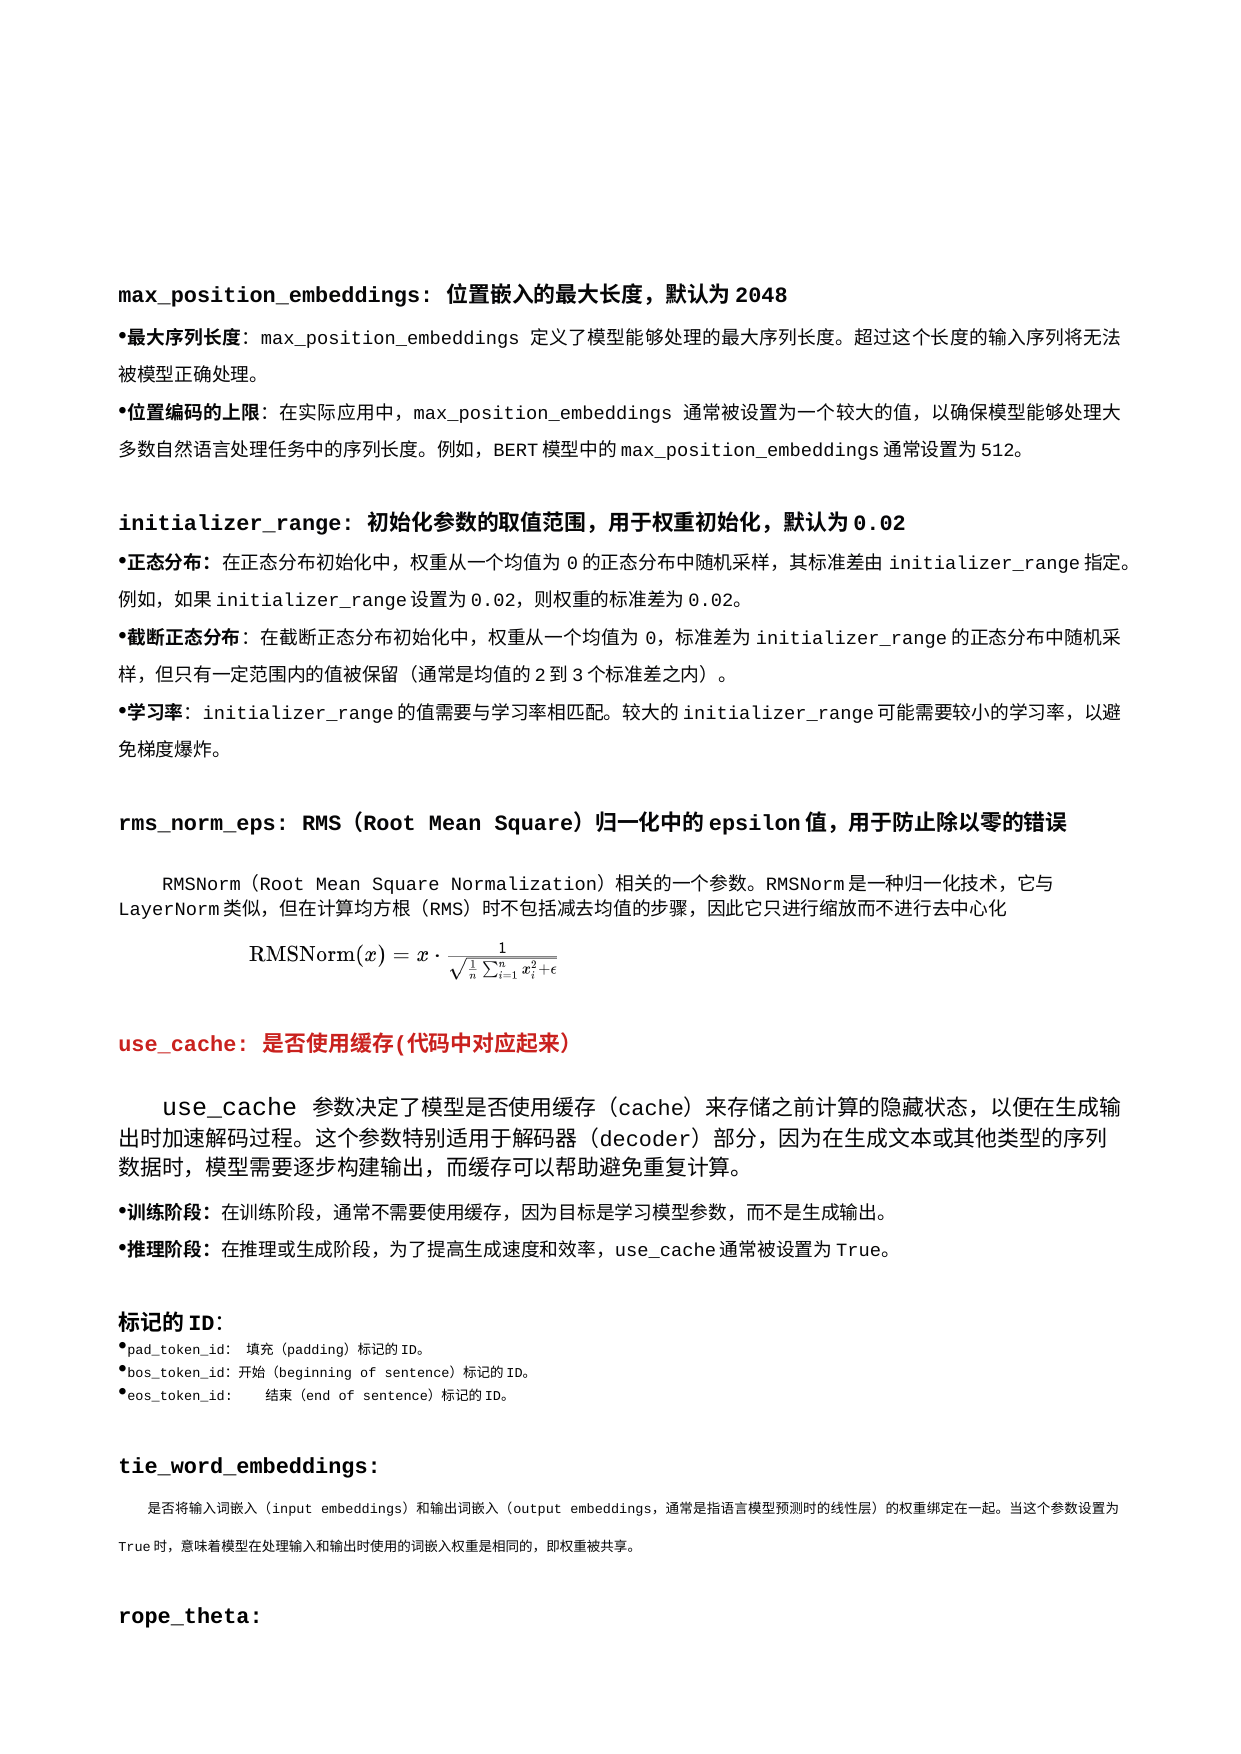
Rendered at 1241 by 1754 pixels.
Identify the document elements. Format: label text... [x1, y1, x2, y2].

list 标记的ID： [118, 1300, 1122, 1337]
list 推理阶段：在推理或生成阶段，为了提高生成速度和效率，use_cache通常被设置为True。 [118, 1225, 1122, 1262]
list 最大序列长度：max_position_embeddings 定义了模型能够处理的最大序列长度。超过这个长度的输入序列将无法被模型正确处理。 [118, 312, 1122, 387]
list bos_token_id：开始（beginning of sentence）标记的ID。 [118, 1360, 1122, 1383]
list tie_word_embeddings: [118, 1443, 1122, 1480]
list initializer_range: 初始化参数的取值范围，用于权重初始化，默认为0.02 [118, 500, 1122, 537]
list 截断正态分布：在截断正态分布初始化中，权重从一个均值为0，标准差为initializer_range的正态分布中随机采样，但只有一定范围内的值被保留（通常是均值的2到3个标准差之内）。 [118, 612, 1122, 687]
text max_position_embeddings: 位置嵌入的最大长度，默认为2048 [118, 284, 1122, 309]
list 是否将输入词嵌入（input embeddings）和输出词嵌入（output embeddings，通常是指语言模型预测时的线性层）的权重绑定在一起。当这个参数设置为True时，意味着模型在处理输入和输出时使用的词嵌入权重是相同的，即权重被共享。 [118, 1480, 1122, 1555]
list 学习率：initializer_range的值需要与学习率相匹配。较大的initializer_range可能需要较小的学习率，以避免梯度爆炸。 [118, 687, 1122, 762]
list pad_token_id： 填充（padding）标记的ID。 [118, 1337, 1122, 1360]
list rms_norm_eps: RMS（Root Mean Square）归一化中的epsilon值，用于防止除以零的错误 [118, 800, 1122, 837]
list eos_token_id: 结束（end of sentence）标记的ID。 [118, 1383, 1122, 1405]
picture [228, 925, 1012, 990]
list 位置编码的上限：在实际应用中，max_position_embeddings 通常被设置为一个较大的值，以确保模型能够处理大多数自然语言处理任务中的序列长度。例如，BERT模型中的max_position_embeddings通常设置为512。 [118, 387, 1122, 462]
list 训练阶段：在训练阶段，通常不需要使用缓存，因为目标是学习模型参数，而不是生成输出。 [118, 1187, 1122, 1225]
list 正态分布：在正态分布初始化中，权重从一个均值为0的正态分布中随机采样，其标准差由initializer_range指定。例如，如果initializer_range设置为0.02，则权重的标准差为0.02。 [118, 537, 1122, 612]
text RMSNorm（Root Mean Square Normalization）相关的一个参数。RMSNorm是一种归一化技术，它与LayerNorm类似，但在计算均方根（RMS）时不包括减去均值的步骤，因此它只进行缩放而不进行去中心化 [118, 875, 1122, 921]
text use_cache 参数决定了模型是否使用缓存（cache）来存储之前计算的隐藏状态，以便在生成输出时加速解码过程。这个参数特别适用于解码器（decoder）部分，因为在生成文本或其他类型的序列数据时，模型需要逐步构建输出，而缓存可以帮助避免重复计算。 [118, 1094, 1122, 1182]
list rope_theta: [118, 1593, 1122, 1630]
text use_cache: 是否使用缓存(代码中对应起来） [118, 1034, 1122, 1058]
